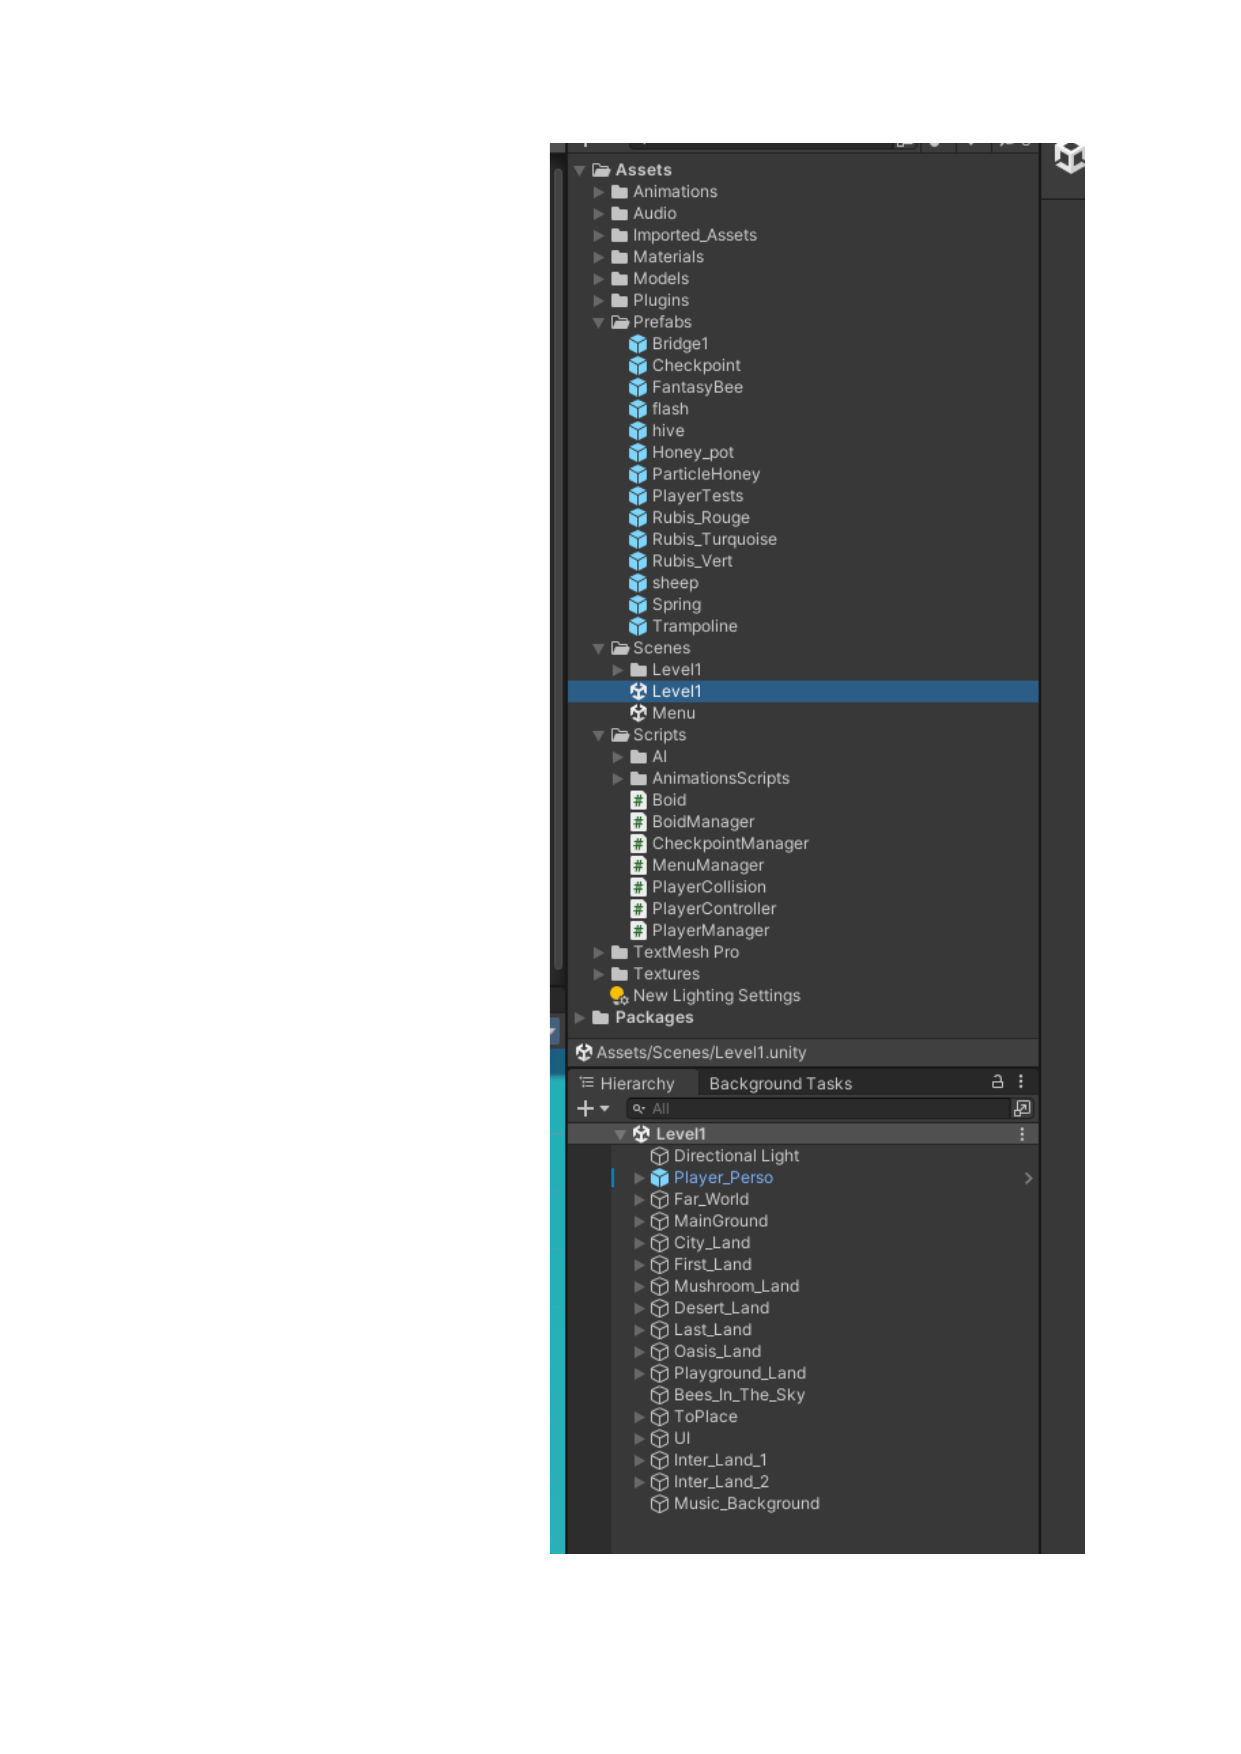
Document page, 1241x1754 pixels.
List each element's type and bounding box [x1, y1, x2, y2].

picture [549, 143, 1085, 1554]
